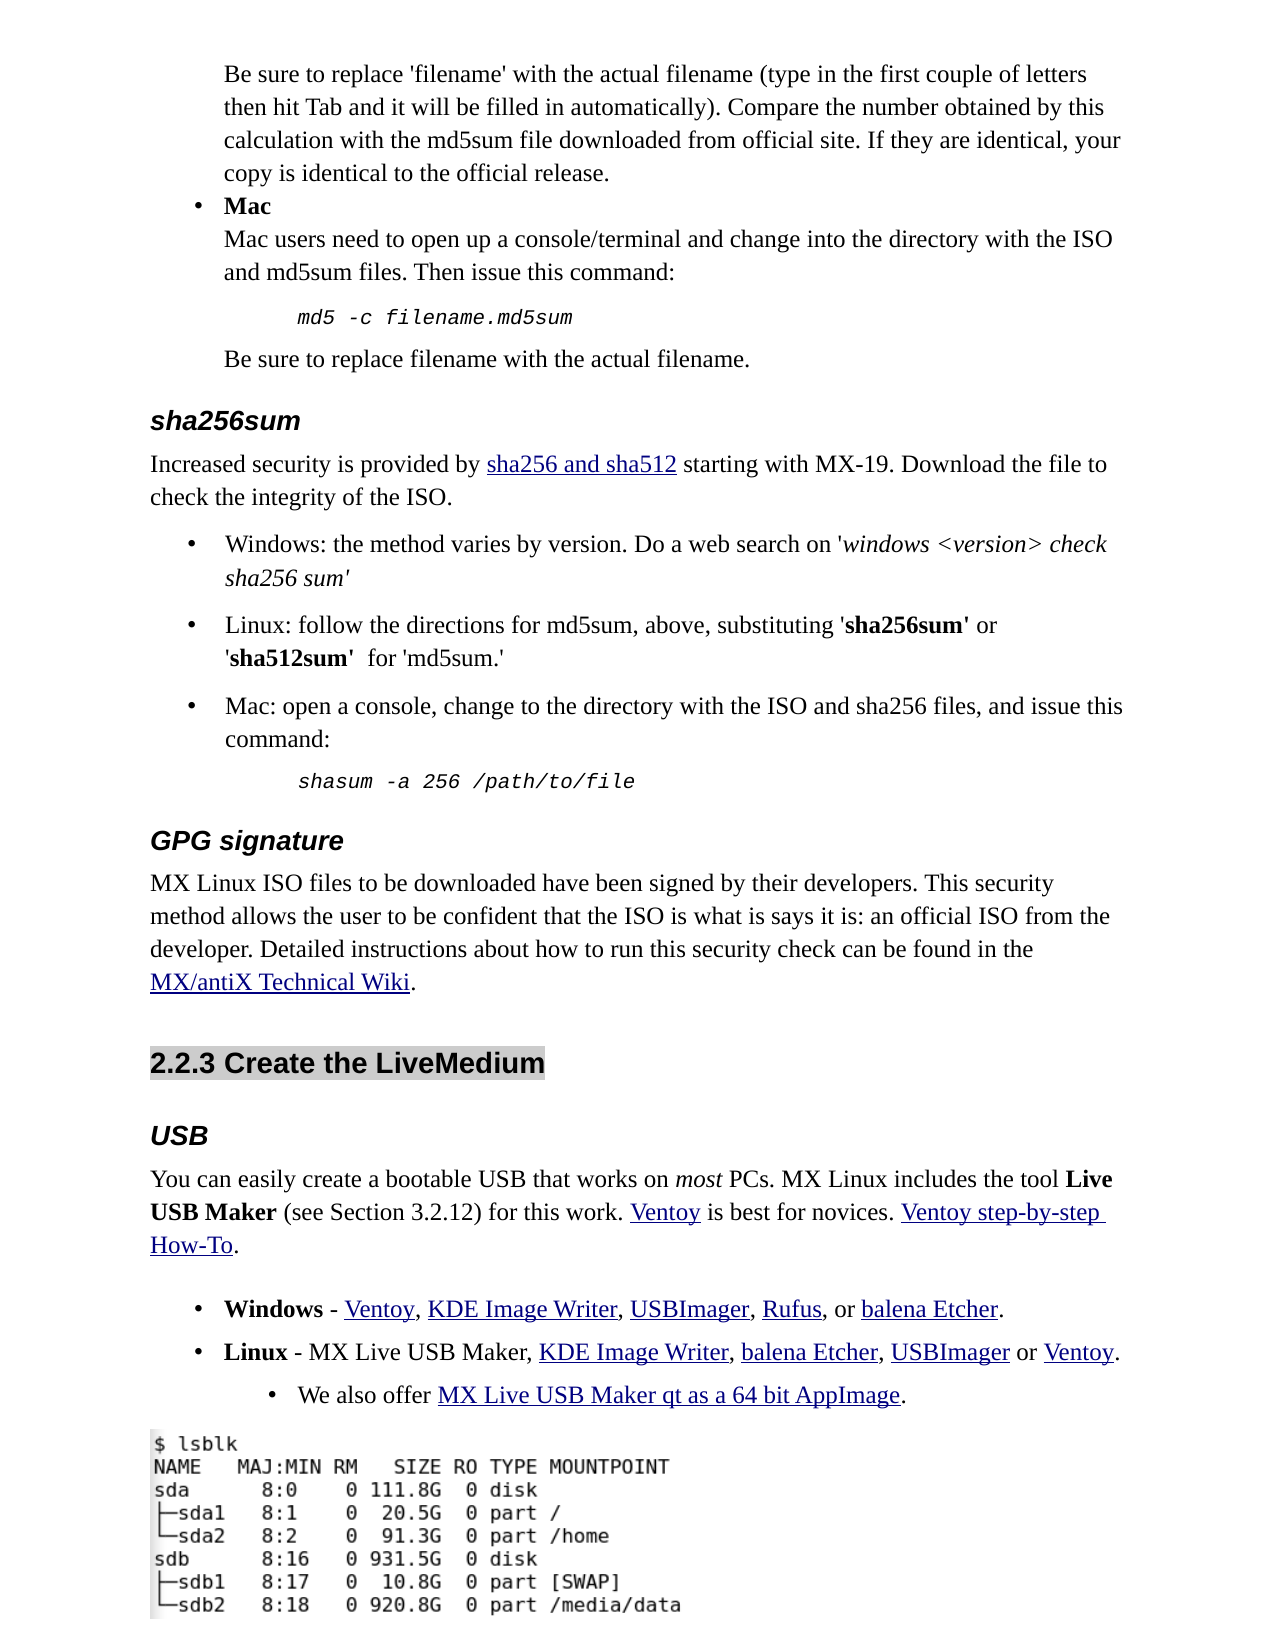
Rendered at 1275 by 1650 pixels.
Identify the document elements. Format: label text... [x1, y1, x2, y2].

subtitle USB [150, 1119, 1125, 1151]
list We also offer MX Live USB Maker qt as a 64 bit AppImage. [268, 1380, 1125, 1409]
list Mac users need to open up a console/terminal and change into the directory with the ISO and md5sum files. Then issue this command: [194, 224, 1125, 286]
list Windows - Ventoy, KDE Image Writer, USBImager, Rufus, or balena Etcher. [194, 1294, 1125, 1322]
list Mac [194, 191, 1125, 220]
list Mac: open a console, change to the directory with the ISO and sha256 files, and issue this command: [187, 691, 1125, 753]
list Be sure to replace 'filename' with the actual filename (type in the first couple of letters then hit Tab and it will be filled in automatically). Compare the number obtained by this calculation with the md5sum file downloaded from official site. If they are identical, your copy is identical to the official release. [194, 59, 1125, 187]
subtitle sha256sum [150, 404, 1125, 436]
subtitle GPG signature [150, 824, 1125, 856]
subtitle 2.2.3 Create the LiveMedium [545, 1046, 1125, 1080]
text You can easily create a bootable USB that works on most PCs. MX Linux includes the tool Live USB Maker (see Section 3.2.12) for this work. Ventoy is best for novices. Ventoy step-by-step How-To. [150, 1164, 1125, 1258]
list Linux: follow the directions for md5sum, above, substituting 'sha256sum' or 'sha512sum' for 'md5sum.' [187, 610, 1125, 672]
list md5 -c filename.md5sum [268, 307, 1125, 330]
text Increased security is provided by sha256 and sha512 starting with MX-19. Download the file to check the integrity of the ISO. [150, 449, 1125, 511]
text shasum -a 256 /path/to/file [150, 771, 1125, 795]
picture [150, 1429, 750, 1619]
list Be sure to replace filename with the actual filename. [194, 344, 1125, 373]
text MX Linux ISO files to be downloaded have been signed by their developers. This security method allows the user to be confident that the ISO is what is says it is: an official ISO from the developer. Detailed instructions about how to run this security check can be found in the MX/antiX Technical Wiki. [150, 868, 1125, 996]
list Windows: the method varies by version. Do a web search on 'windows <version> check sha256 sum' [187, 529, 1125, 591]
list Linux - MX Live USB Maker, KDE Image Writer, balena Etcher, USBImager or Ventoy. [194, 1337, 1125, 1366]
